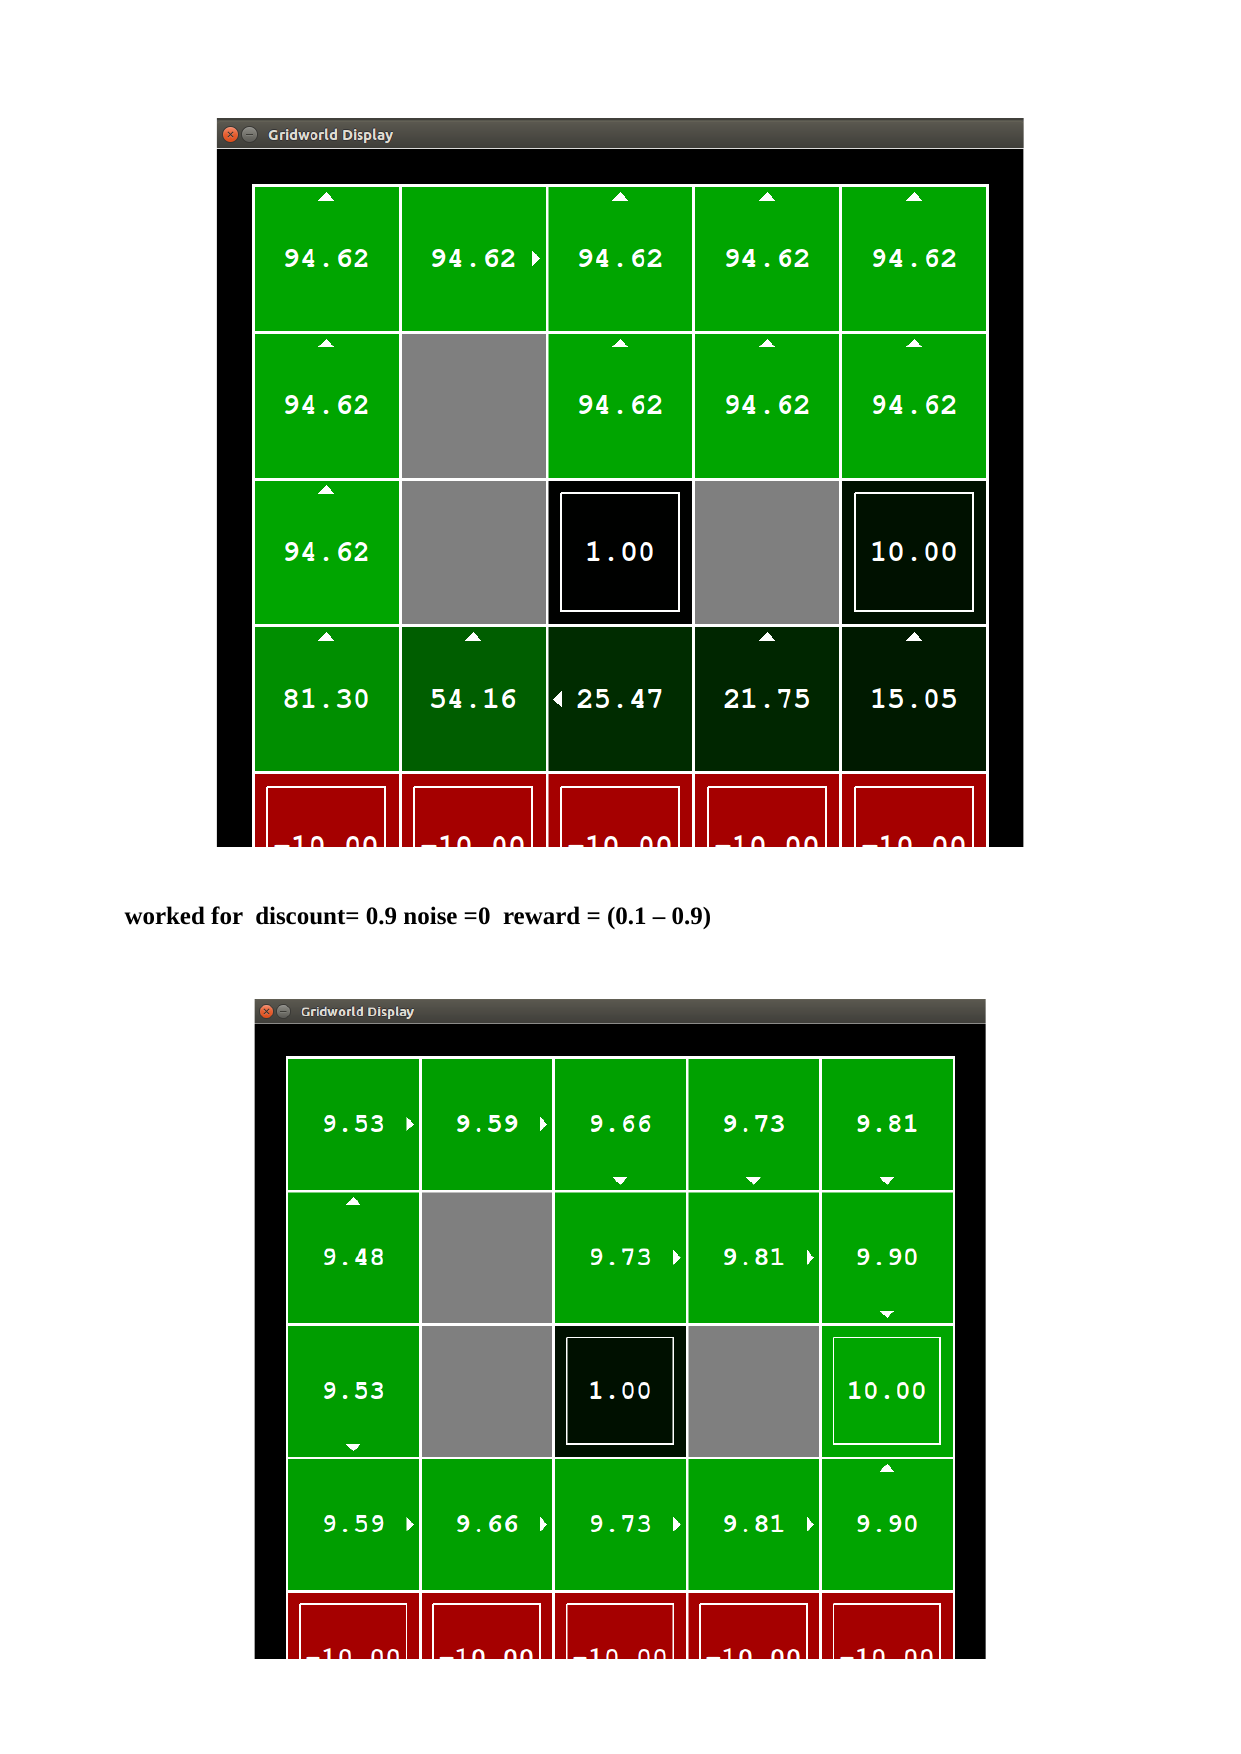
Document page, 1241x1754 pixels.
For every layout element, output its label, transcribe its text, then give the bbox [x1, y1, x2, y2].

picture [254, 999, 986, 1659]
picture [216, 118, 1024, 847]
text worked for discount= 0.9 noise =0 reward = (0.1 – 0.9) [118, 901, 1122, 930]
